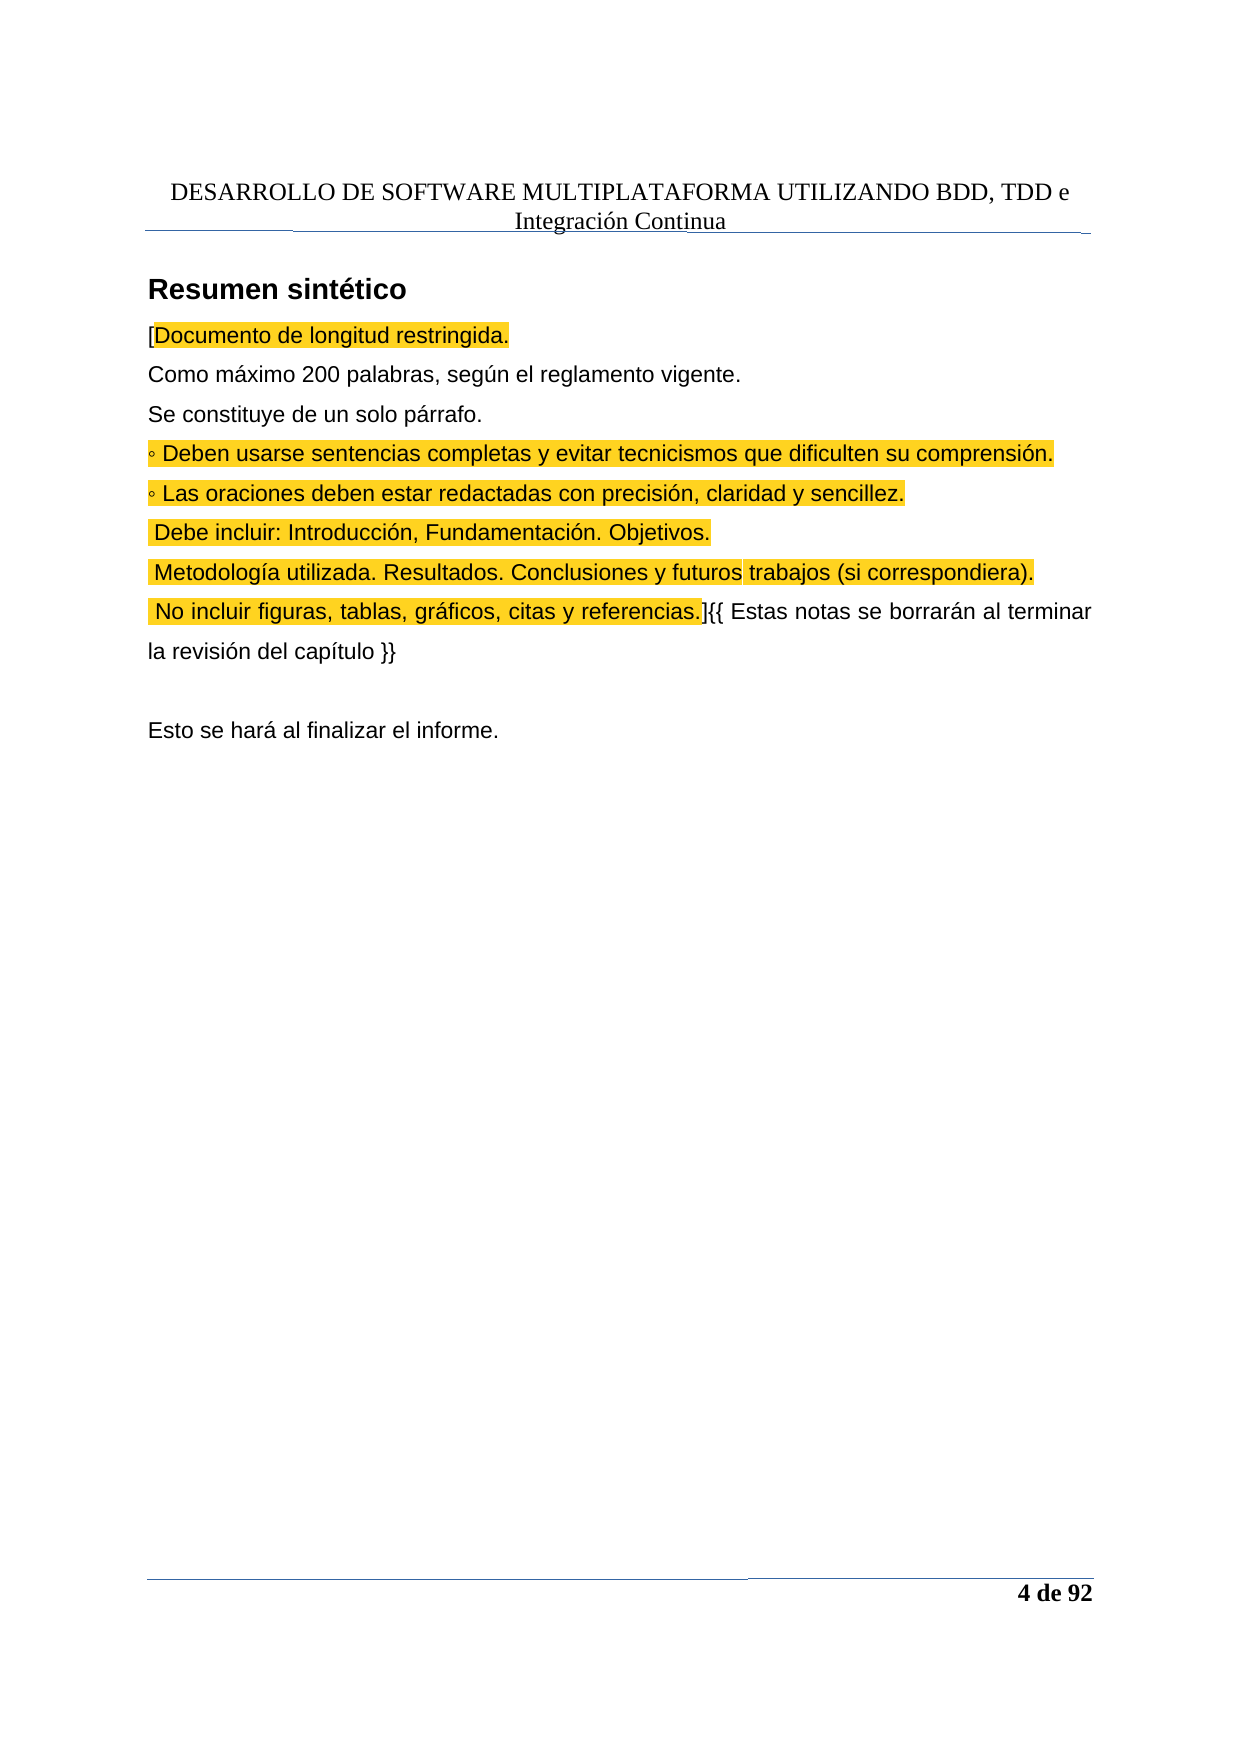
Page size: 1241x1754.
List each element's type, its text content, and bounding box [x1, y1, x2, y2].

text [Documento de longitud restringida. [148, 322, 1093, 348]
text ◦ Las oraciones deben estar redactadas con precisión, claridad y sencillez. [148, 480, 1093, 506]
text Debe incluir: Introducción, Fundamentación. Objetivos. [148, 519, 1093, 546]
text Como máximo 200 palabras, según el reglamento vigente. [148, 361, 1093, 388]
text Se constituye de un solo párrafo. [148, 401, 1093, 427]
text Resumen sintético [148, 272, 1093, 305]
text No incluir figuras, tablas, gráficos, citas y referencias.]{{ Estas notas se borrarán al terminar la revisión del capítulo }} [148, 598, 1093, 664]
text ◦ Deben usarse sentencias completas y evitar tecnicismos que dificulten su comprensión. [148, 440, 1093, 467]
text Esto se hará al finalizar el informe. [148, 717, 1093, 743]
text Metodología utilizada. Resultados. Conclusiones y futuros trabajos (si correspondiera). [148, 559, 1093, 585]
